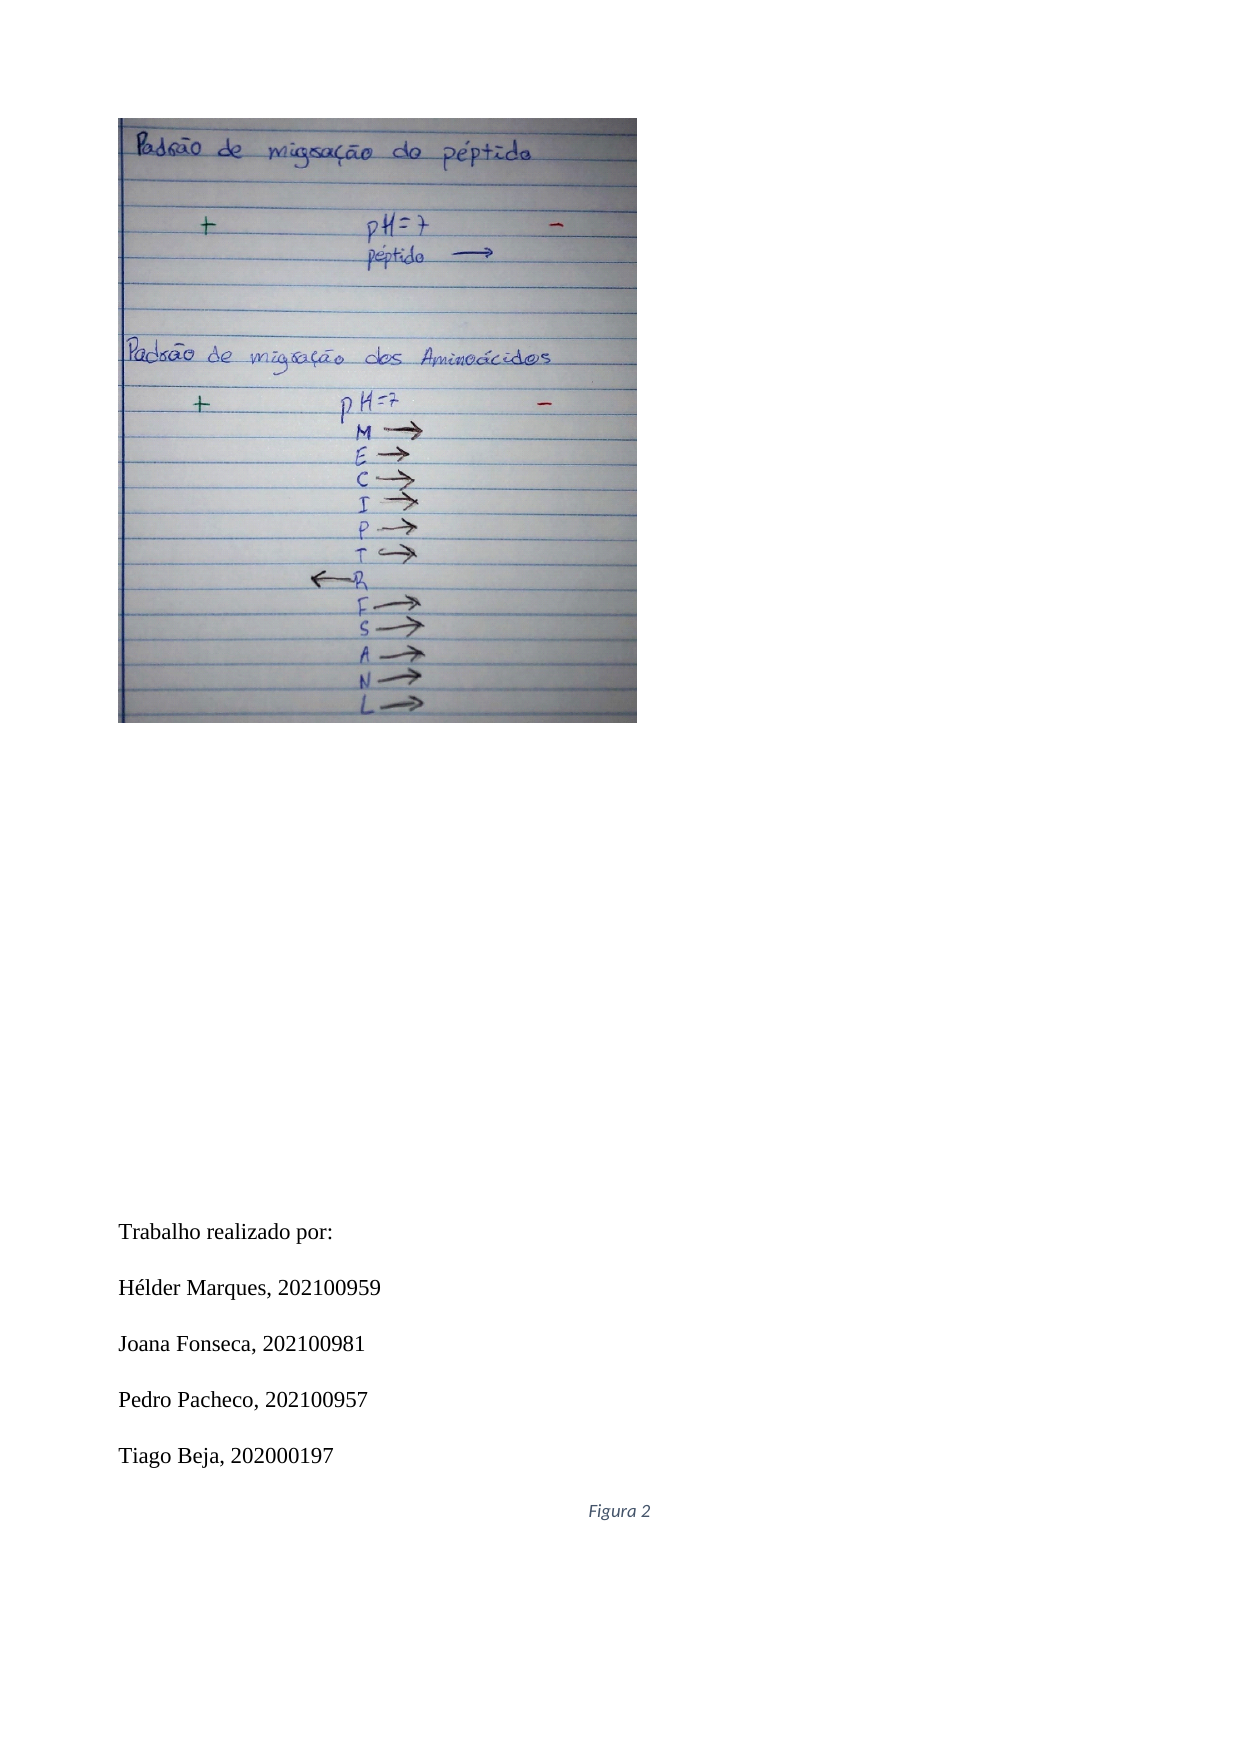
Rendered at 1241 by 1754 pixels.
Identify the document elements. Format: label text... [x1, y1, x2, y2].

text Figura 2 [118, 1499, 1122, 1522]
text Hélder Marques, 202100959 [118, 1274, 1122, 1301]
text Joana Fonseca, 202100981 [118, 1330, 1122, 1357]
text Tiago Beja, 202000197 [118, 1443, 1122, 1469]
text Pedro Pacheco, 202100957 [118, 1386, 1122, 1413]
text Trabalho realizado por: [118, 1218, 1122, 1244]
